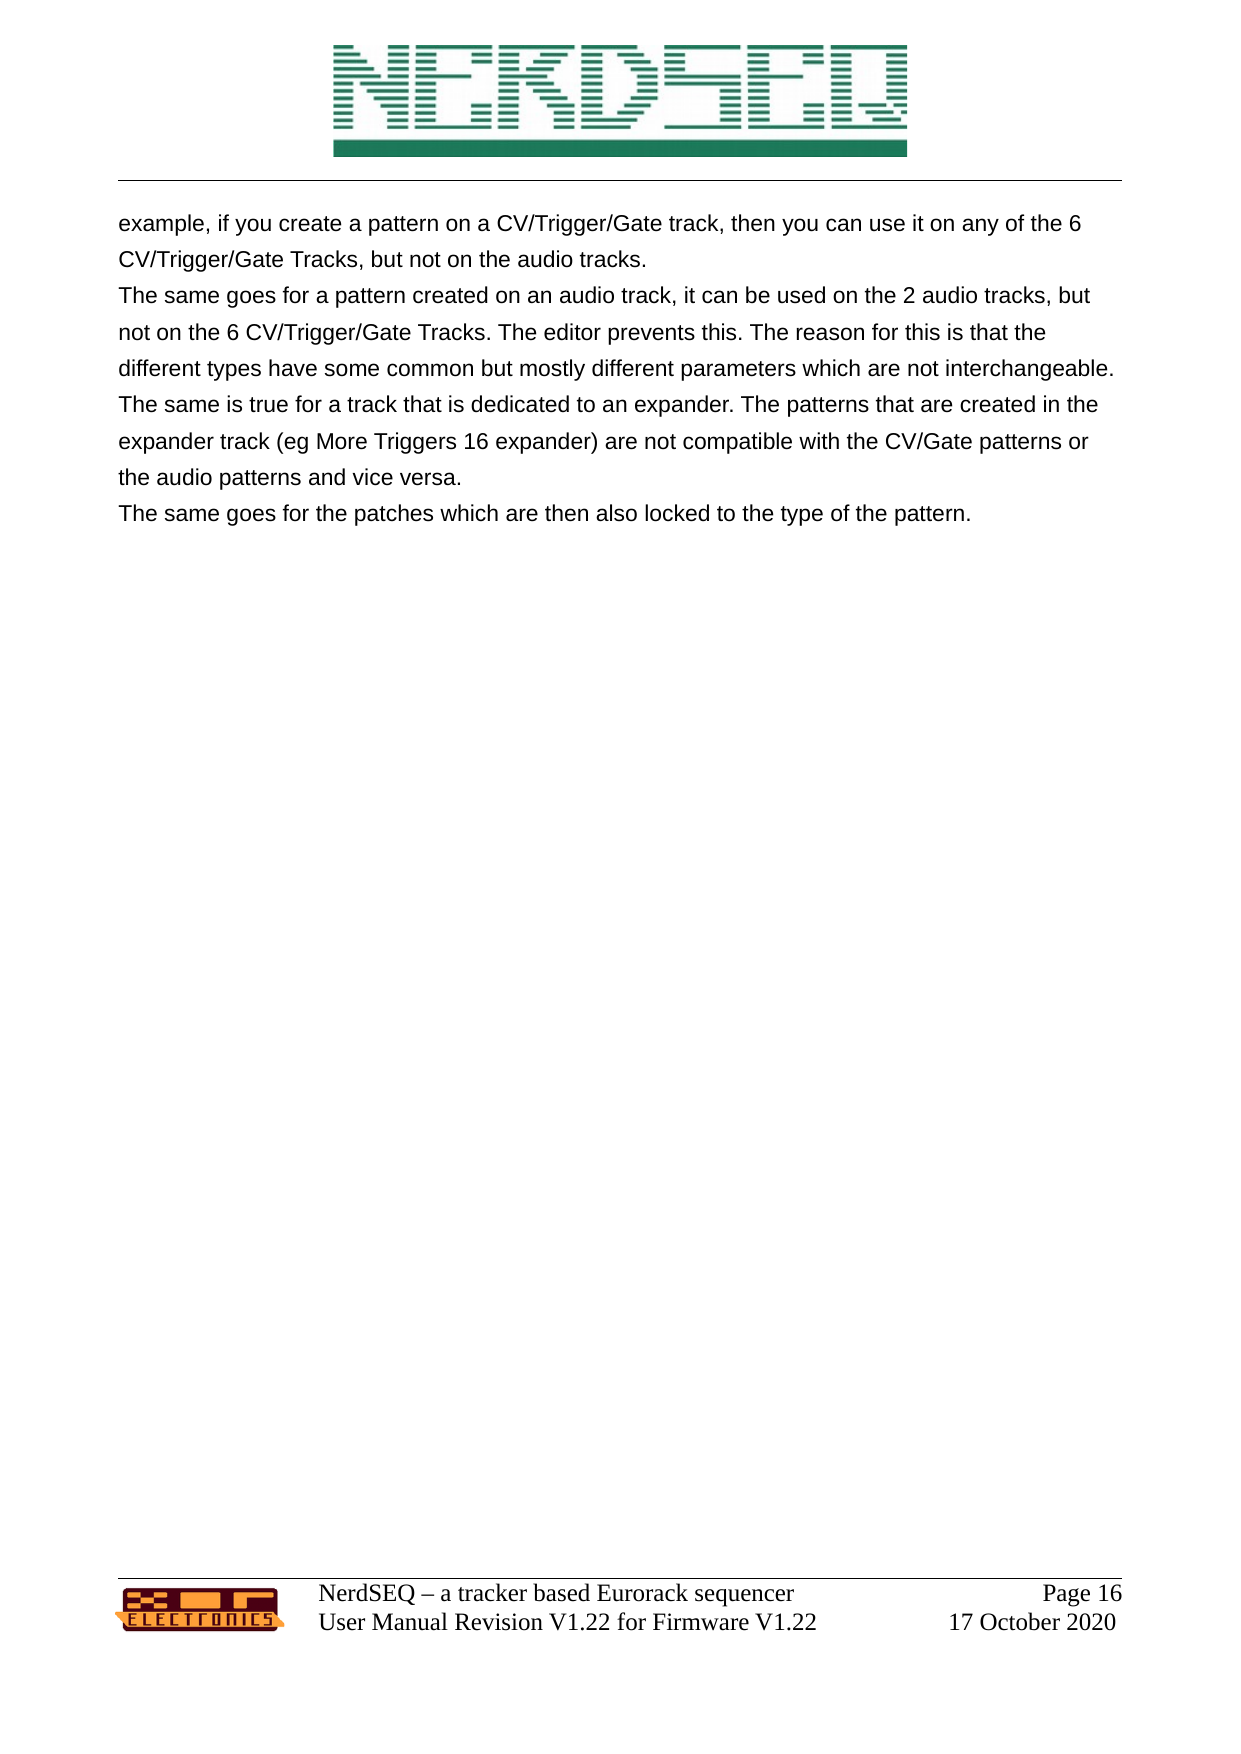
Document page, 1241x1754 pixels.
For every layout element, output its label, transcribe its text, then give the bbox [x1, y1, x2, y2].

text The same goes for the patches which are then also locked to the type of the pattern. [118, 500, 1122, 527]
picture [333, 45, 908, 157]
text The same goes for a pattern created on an audio track, it can be used on the 2 audio tracks, but not on the 6 CV/Trigger/Gate Tracks. The editor prevents this. The reason for this is that the different types have some common but mostly different parameters which are not interchangeable. The same is true for a track that is dedicated to an expander. The patterns that are created in the expander track (eg More Triggers 16 expander) are not compatible with the CV/Gate patterns or the audio patterns and vice versa. [118, 282, 1122, 490]
text example, if you create a pattern on a CV/Trigger/Gate track, then you can use it on any of the 6 CV/Trigger/Gate Tracks, but not on the audio tracks. [118, 209, 1122, 272]
picture [115, 1584, 285, 1634]
